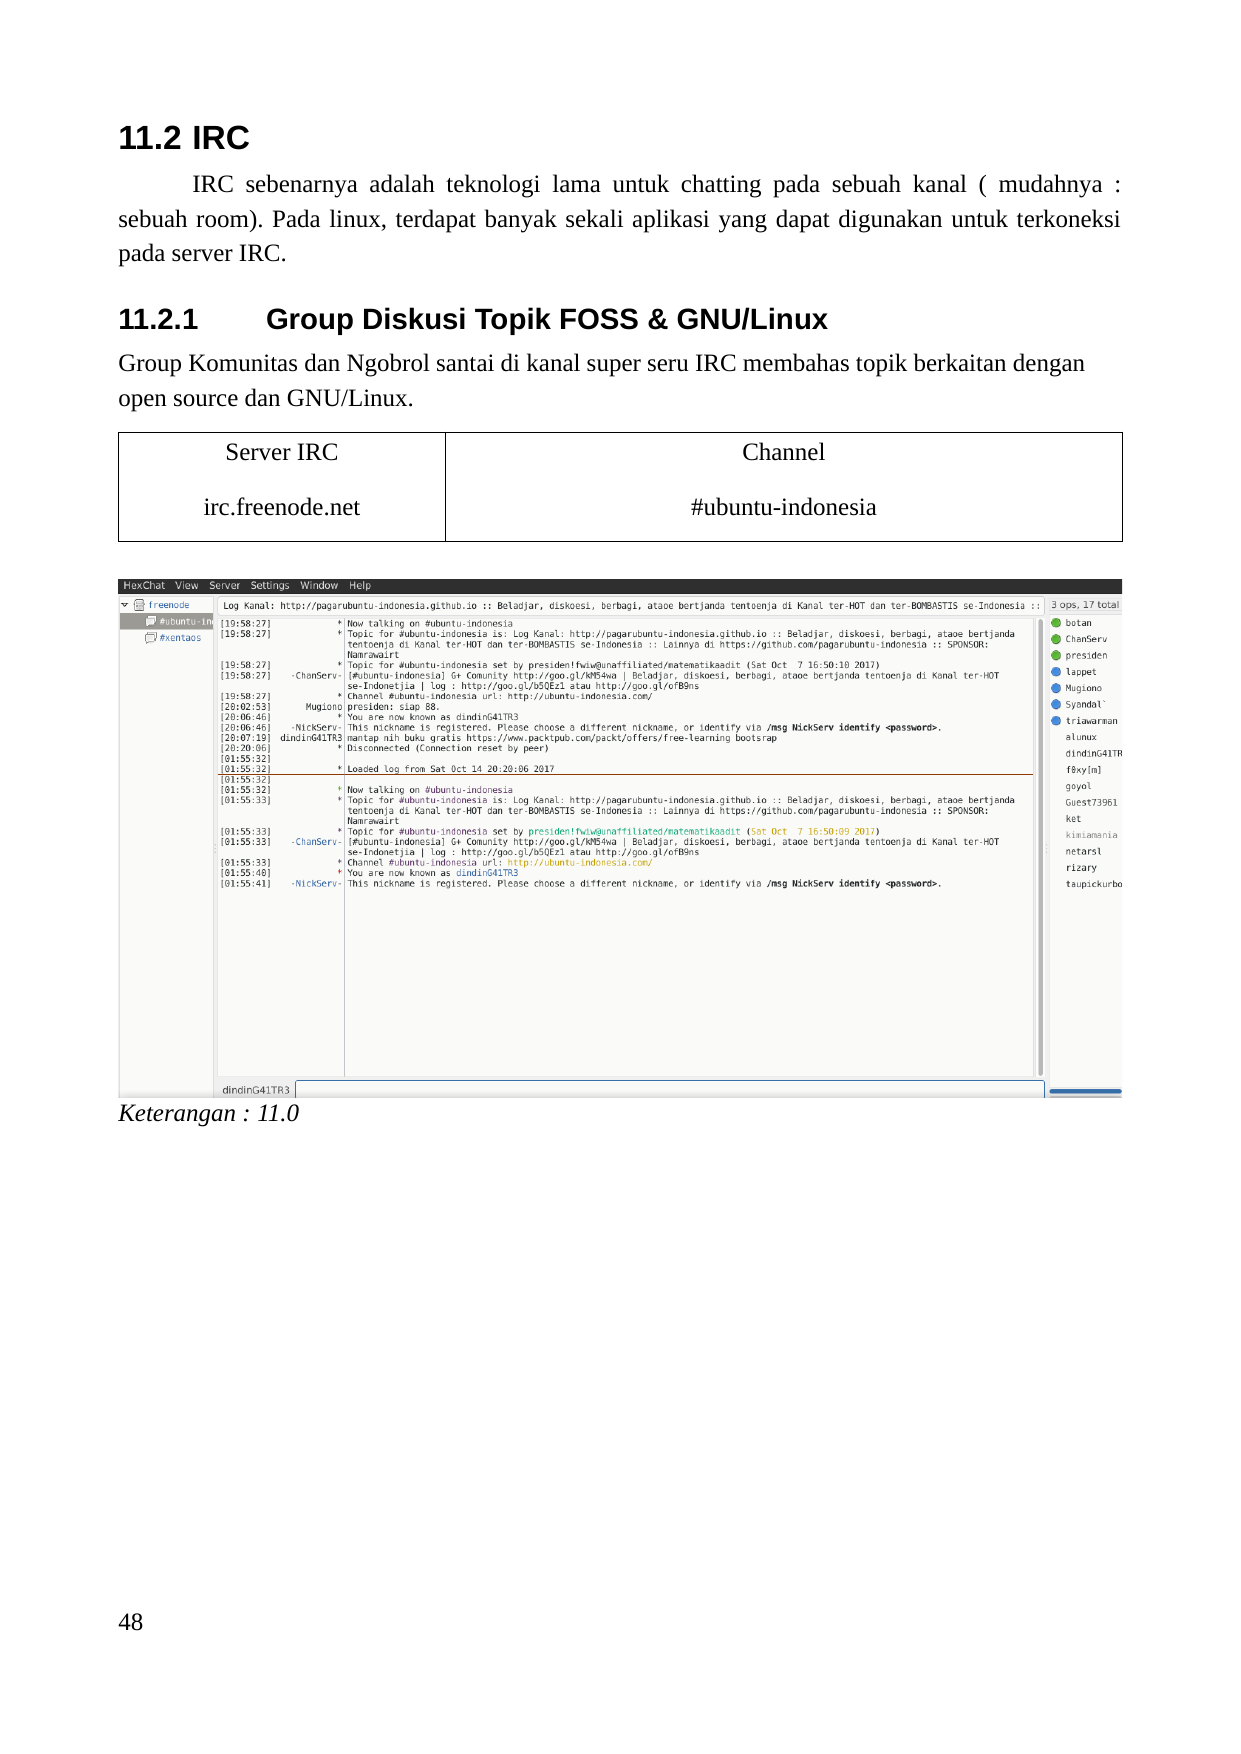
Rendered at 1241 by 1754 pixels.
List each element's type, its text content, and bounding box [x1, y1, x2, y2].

table_header Channel [446, 433, 1122, 487]
picture [118, 579, 1123, 1098]
text Group Komunitas dan Ngobrol santai di kanal super seru IRC membahas topik berkaitan dengan open source dan GNU/Linux. [118, 348, 1122, 411]
table_cell irc.freenode.net [119, 487, 445, 541]
text Keterangan : 11.0 [118, 1098, 1122, 1127]
table_header Server IRC [119, 433, 445, 487]
subtitle Group Diskusi Topik FOSS & GNU/Linux [118, 302, 1122, 336]
text IRC sebenarnya adalah teknologi lama untuk chatting pada sebuah kanal ( mudahnya : sebuah room). Pada linux, terdapat banyak sekali aplikasi yang dapat digunakan untuk terkoneksi pada server IRC. [118, 169, 1122, 267]
table_cell #ubuntu-indonesia [446, 487, 1122, 541]
subtitle IRC [118, 118, 1122, 157]
